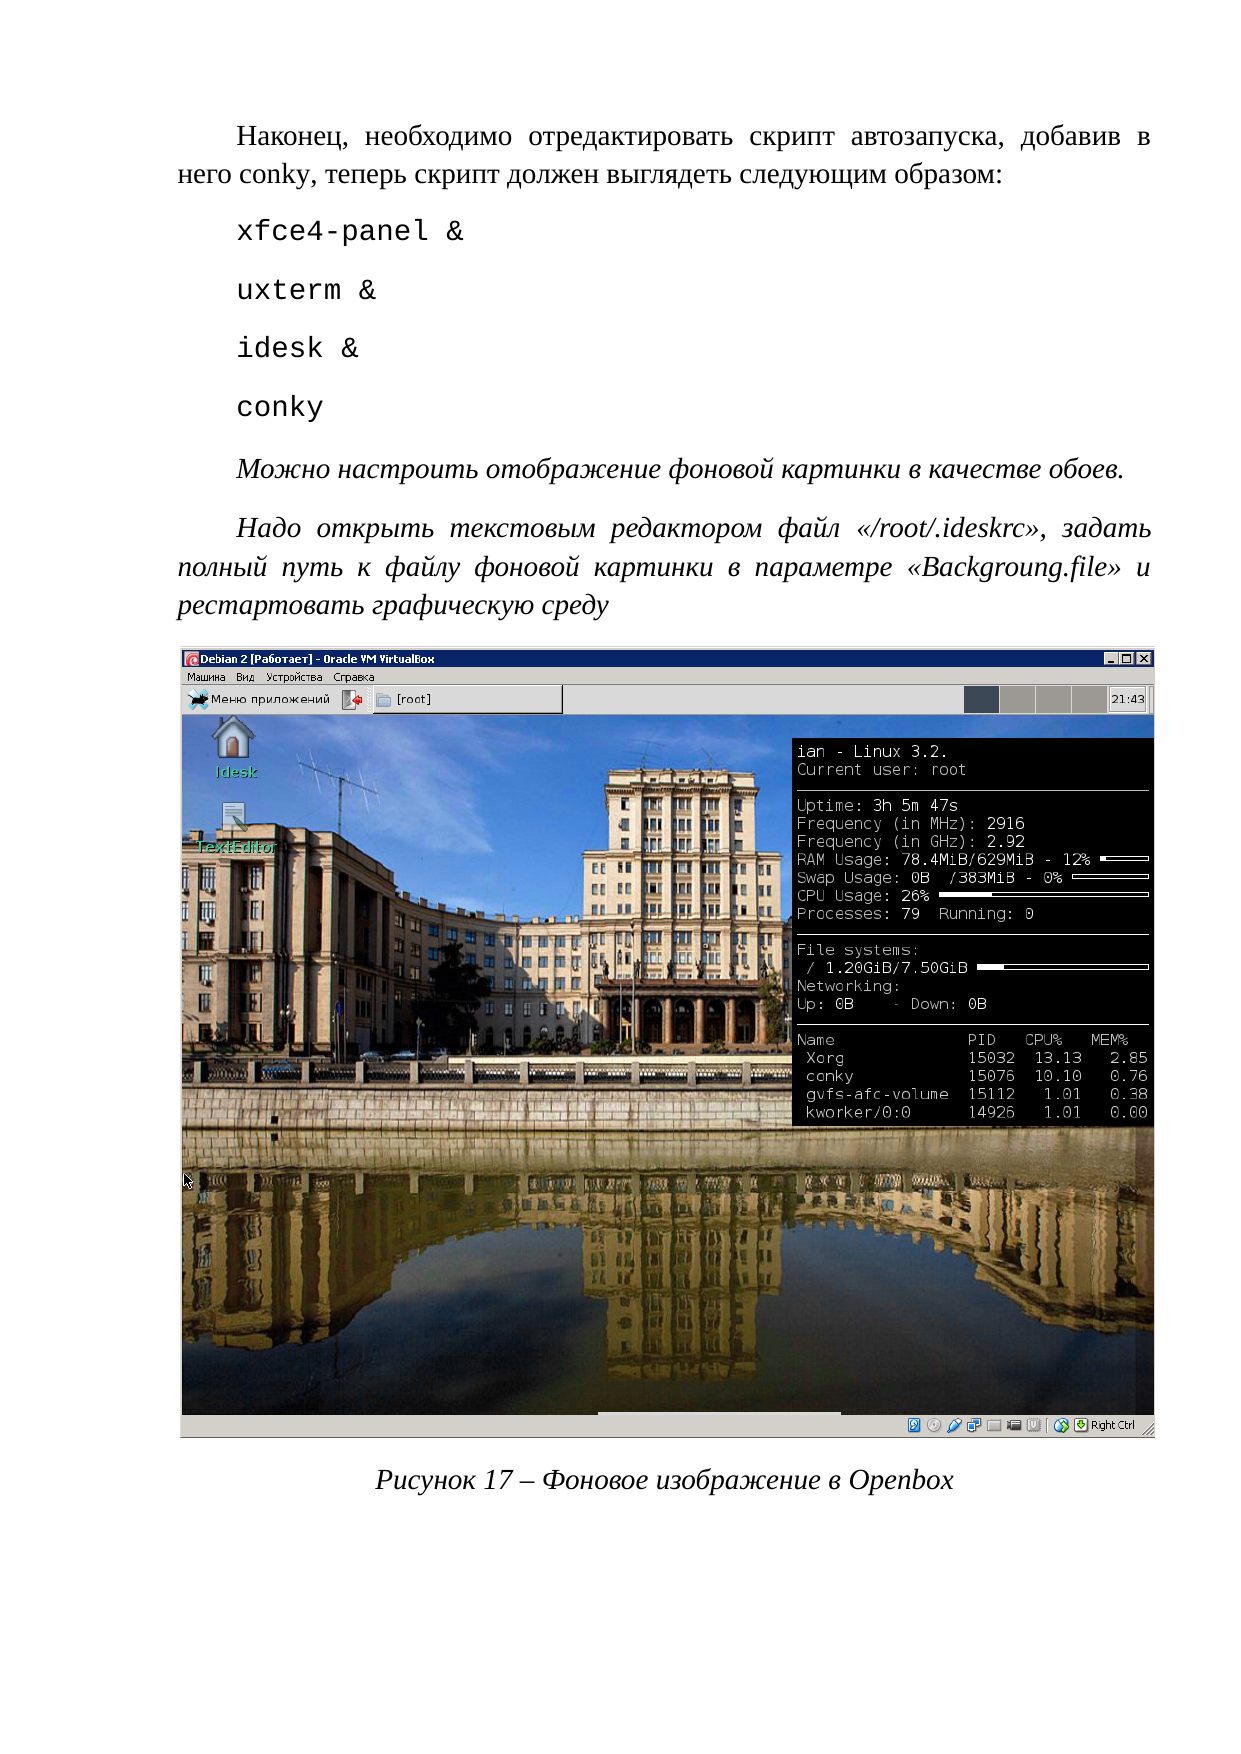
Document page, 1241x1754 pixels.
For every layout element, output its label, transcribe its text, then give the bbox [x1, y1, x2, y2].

text Можно настроить отображение фоновой картинки в качестве обоев. [177, 451, 1152, 484]
text Рисунок 17 – Фоновое изображение в Openbox [177, 1462, 1152, 1496]
text Надо открыть текстовым редактором файл «/root/.ideskrc», задать полный путь к файлу фоновой картинки в параметре «Backgroung.file» и рестартовать графическую среду [177, 510, 1152, 621]
text uxterm & [177, 275, 1152, 308]
picture [180, 646, 1155, 1438]
text Наконец, необходимо отредактировать скрипт автозапуска, добавив в него conky, теперь скрипт должен выглядеть следующим образом: [177, 118, 1152, 190]
text conky [177, 392, 1152, 425]
text idesk & [177, 333, 1152, 367]
text xfce4-panel & [177, 216, 1152, 249]
